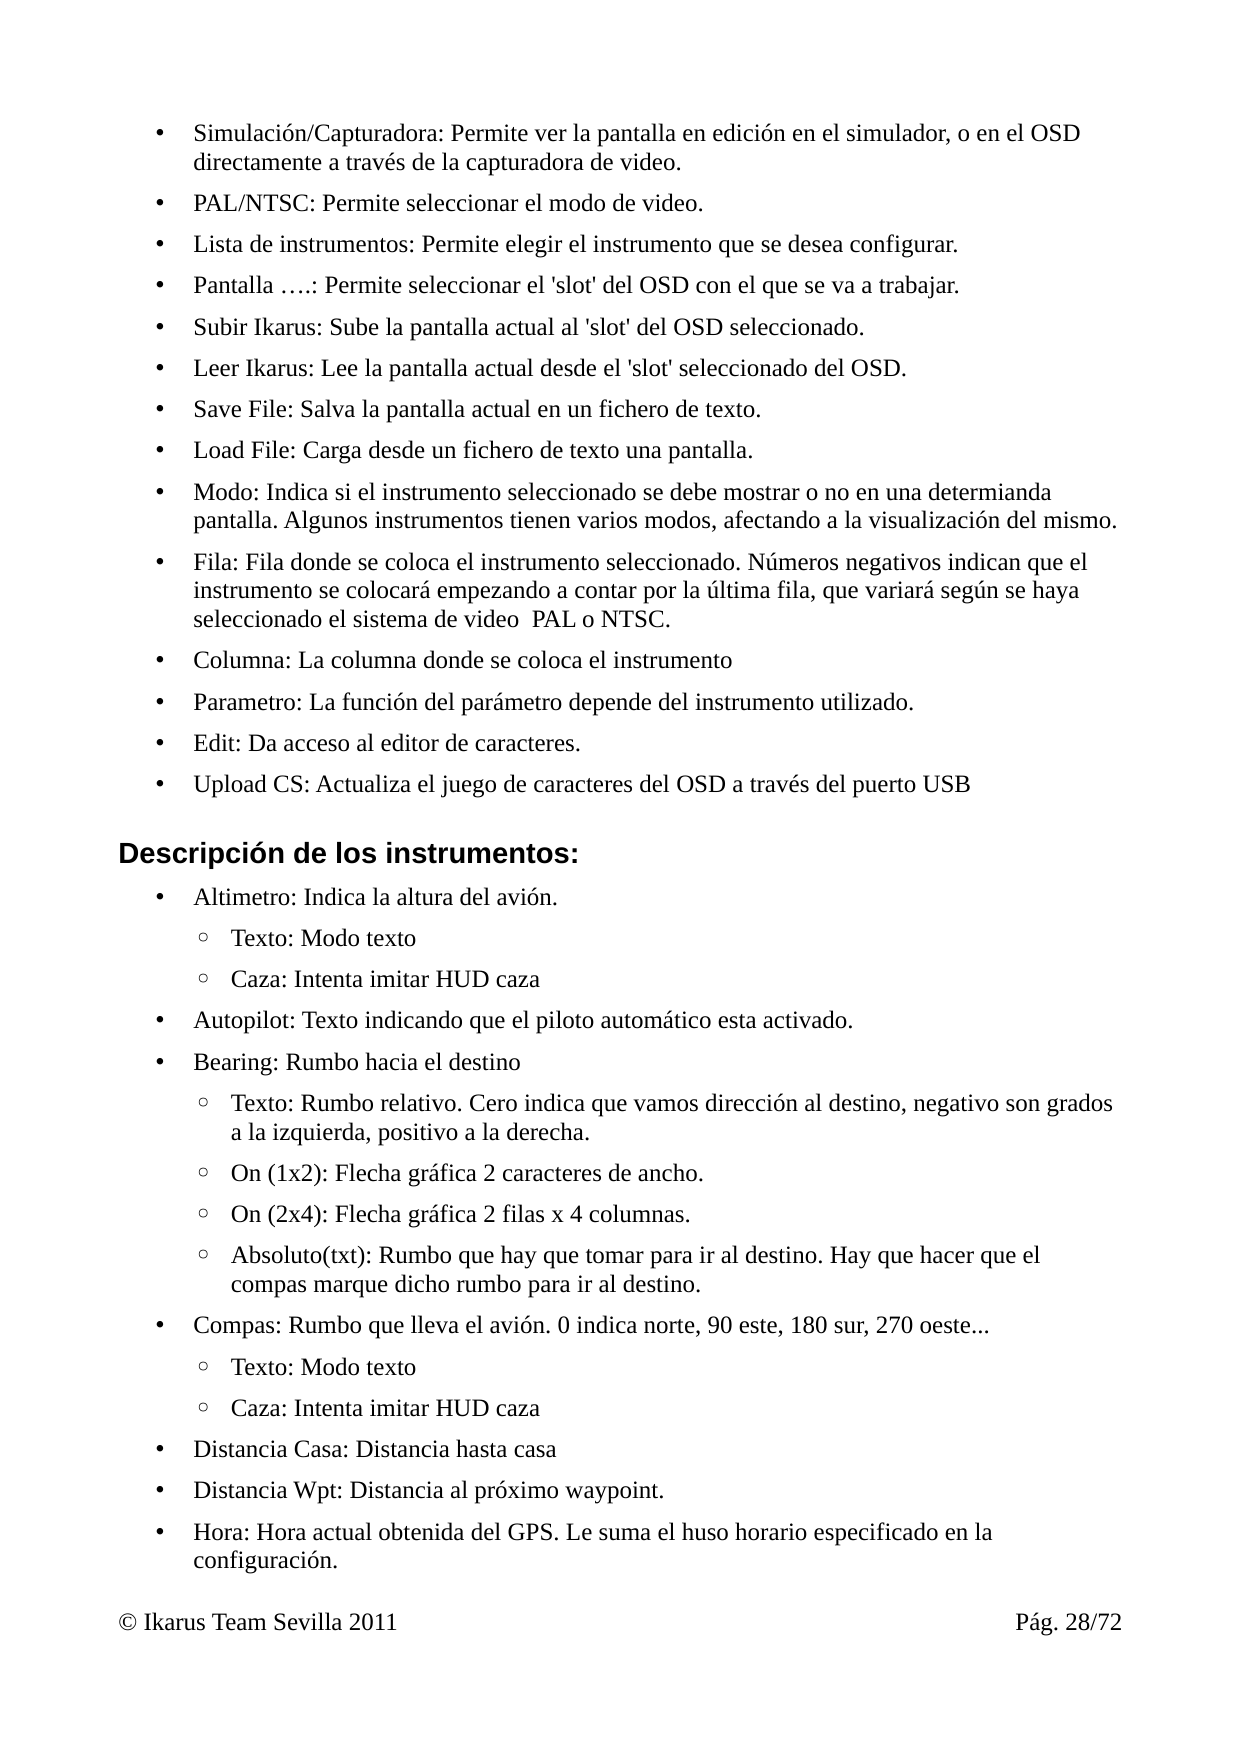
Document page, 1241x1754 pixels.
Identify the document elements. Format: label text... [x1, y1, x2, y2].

list Texto: Modo texto [193, 923, 1122, 952]
list Autopilot: Texto indicando que el piloto automático esta activado. [156, 1005, 1122, 1034]
list Compas: Rumbo que lleva el avión. 0 indica norte, 90 este, 180 sur, 270 oeste... [156, 1310, 1122, 1339]
list On (1x2): Flecha gráfica 2 caracteres de ancho. [193, 1158, 1122, 1187]
list Texto: Rumbo relativo. Cero indica que vamos dirección al destino, negativo son grados a la izquierda, positivo a la derecha. [193, 1088, 1122, 1145]
list Distancia Wpt: Distancia al próximo waypoint. [156, 1475, 1122, 1504]
list Caza: Intenta imitar HUD caza [193, 964, 1122, 993]
list Lista de instrumentos: Permite elegir el instrumento que se desea configurar. [156, 229, 1122, 258]
list Parametro: La función del parámetro depende del instrumento utilizado. [156, 687, 1122, 716]
list Absoluto(txt): Rumbo que hay que tomar para ir al destino. Hay que hacer que el compas marque dicho rumbo para ir al destino. [193, 1240, 1122, 1298]
list Edit: Da acceso al editor de caracteres. [156, 728, 1122, 757]
list Modo: Indica si el instrumento seleccionado se debe mostrar o no en una determianda pantalla. Algunos instrumentos tienen varios modos, afectando a la visualización del mismo. [156, 477, 1122, 534]
list Leer Ikarus: Lee la pantalla actual desde el 'slot' seleccionado del OSD. [156, 353, 1122, 382]
list Bearing: Rumbo hacia el destino [156, 1047, 1122, 1075]
list Load File: Carga desde un fichero de texto una pantalla. [156, 436, 1122, 464]
list Hora: Hora actual obtenida del GPS. Le suma el huso horario especificado en la configuración. [156, 1517, 1122, 1574]
list Fila: Fila donde se coloca el instrumento seleccionado. Números negativos indican que el instrumento se colocará empezando a contar por la última fila, que variará según se haya seleccionado el sistema de video PAL o NTSC. [156, 547, 1122, 633]
list Distancia Casa: Distancia hasta casa [156, 1434, 1122, 1463]
list Altimetro: Indica la altura del avión. [156, 882, 1122, 910]
list Save File: Salva la pantalla actual en un fichero de texto. [156, 394, 1122, 423]
list Texto: Modo texto [193, 1352, 1122, 1380]
list On (2x4): Flecha gráfica 2 filas x 4 columnas. [193, 1199, 1122, 1228]
subtitle Descripción de los instrumentos: [118, 836, 1122, 869]
list Caza: Intenta imitar HUD caza [193, 1393, 1122, 1422]
list Columna: La columna donde se coloca el instrumento [156, 646, 1122, 674]
list Pantalla ….: Permite seleccionar el 'slot' del OSD con el que se va a trabajar. [156, 271, 1122, 299]
list Upload CS: Actualiza el juego de caracteres del OSD a través del puerto USB [156, 769, 1122, 798]
list PAL/NTSC: Permite seleccionar el modo de video. [156, 188, 1122, 217]
list Simulación/Capturadora: Permite ver la pantalla en edición en el simulador, o en el OSD directamente a través de la capturadora de video. [156, 118, 1122, 176]
list Subir Ikarus: Sube la pantalla actual al 'slot' del OSD seleccionado. [156, 312, 1122, 341]
